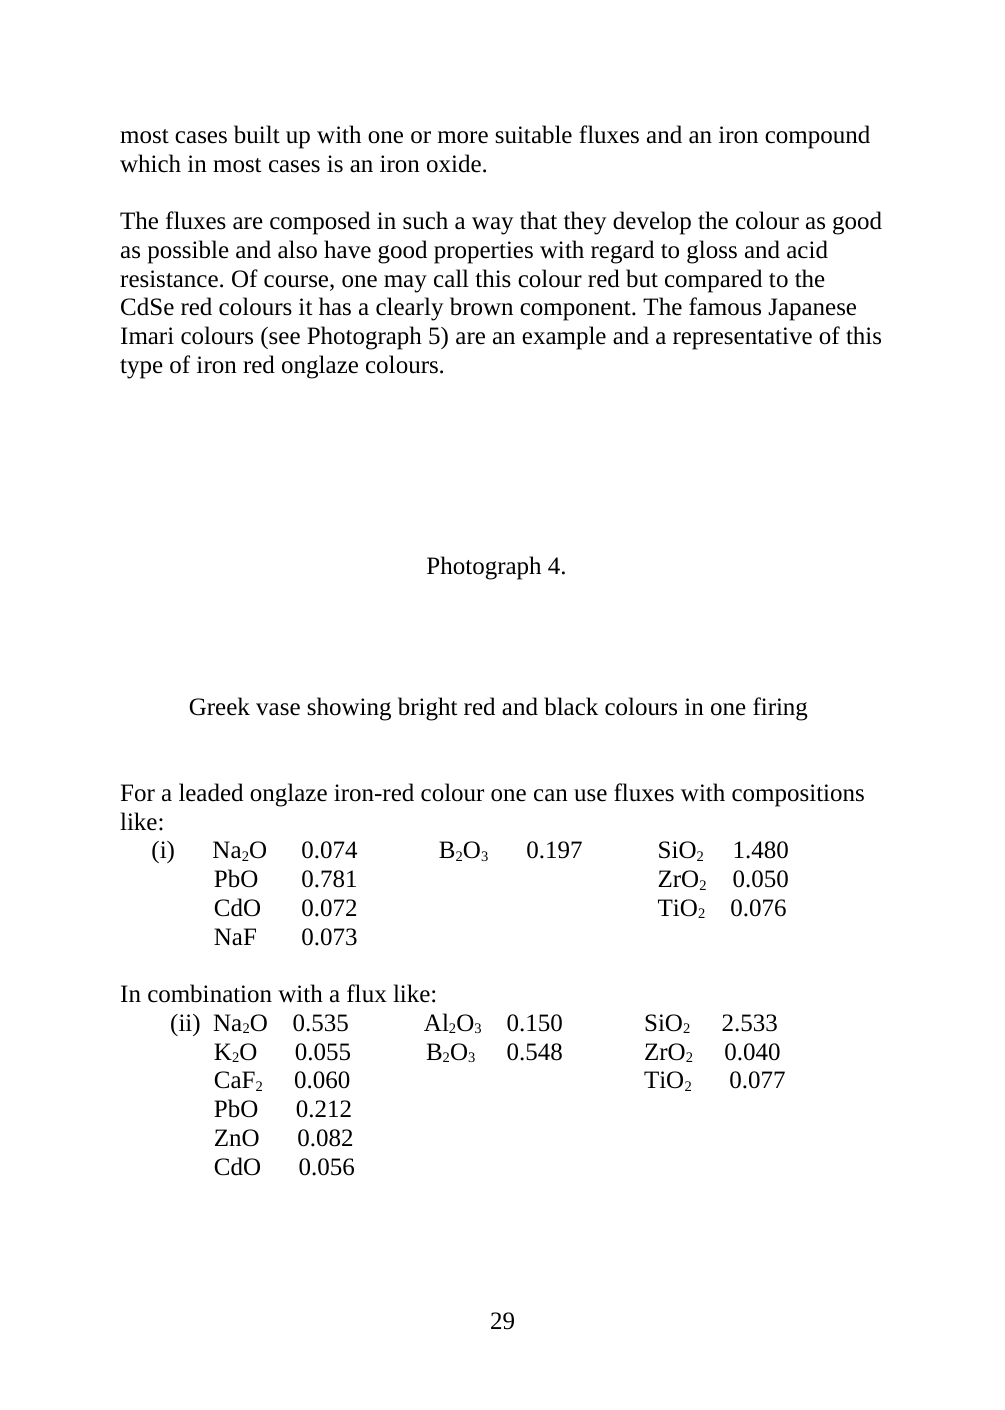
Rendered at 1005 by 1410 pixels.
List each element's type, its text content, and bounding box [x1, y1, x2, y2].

text The fluxes are composed in such a way that they develop the colour as good as possible and also have good properties with regard to gloss and acid resistance. Of course, one may call this colour red but compared to the CdSe red colours it has a clearly brown component. The famous Japanese Imari colours (see Photograph 5) are an example and a representative of this type of iron red onglaze colours. [120, 206, 885, 379]
text In combination with a flux like: [120, 979, 885, 1008]
text CaF2 0.060 TiO2 0.077 [176, 1066, 885, 1094]
text CdO 0.072 TiO2 0.076 [176, 893, 885, 922]
text ZnO 0.082 [176, 1123, 885, 1152]
text PbO 0.781 ZrO2 0.050 [176, 864, 885, 893]
text CdO 0.056 [176, 1152, 885, 1181]
text Photograph 4. [176, 551, 885, 580]
text (ii) Na2O 0.535 Al2O3 0.150 SiO2 2.533 [120, 1008, 885, 1037]
text most cases built up with one or more suitable fluxes and an iron compound which in most cases is an iron oxide. [120, 120, 885, 177]
text NaF 0.073 [176, 922, 885, 951]
text For a leaded onglaze iron-red colour one can use fluxes with compositions like: [120, 778, 885, 836]
text K2O 0.055 B2O3 0.548 ZrO2 0.040 [176, 1037, 885, 1066]
text (i) Na2O 0.074 B2O3 0.197 SiO2 1.480 [120, 836, 885, 864]
text PbO 0.212 [176, 1094, 885, 1123]
text Greek vase showing bright red and black colours in one firing [176, 692, 885, 721]
